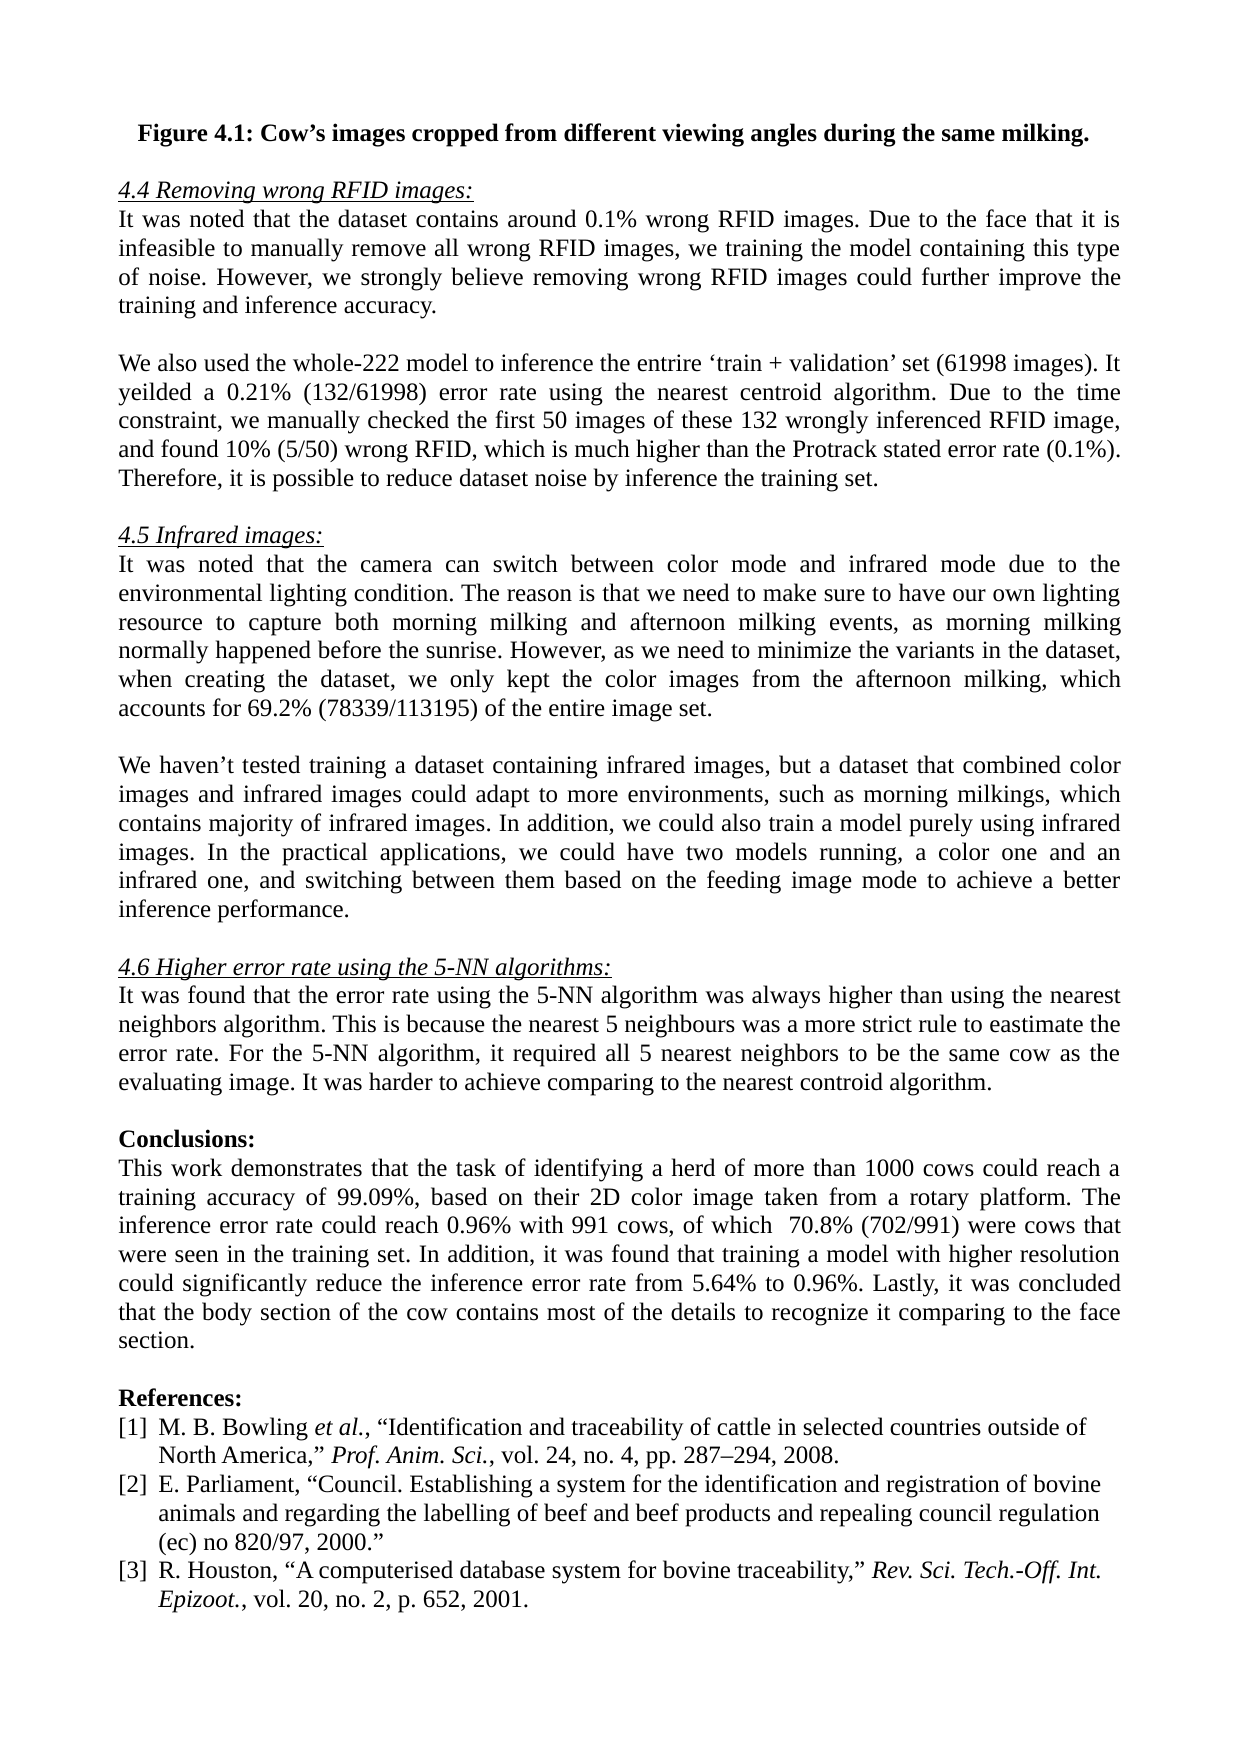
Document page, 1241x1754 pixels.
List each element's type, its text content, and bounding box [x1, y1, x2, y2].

text It was found that the error rate using the 5-NN algorithm was always higher than using the nearest neighbors algorithm. This is because the nearest 5 neighbours was a more strict rule to eastimate the error rate. For the 5-NN algorithm, it required all 5 nearest neighbors to be the same cow as the evaluating image. It was harder to achieve comparing to the nearest controid algorithm. [118, 981, 1122, 1096]
text It was noted that the camera can switch between color mode and infrared mode due to the environmental lighting condition. The reason is that we need to make sure to have our own lighting resource to capture both morning milking and afternoon milking events, as morning milking normally happened before the sunrise. However, as we need to minimize the variants in the dataset, when creating the dataset, we only kept the color images from the afternoon milking, which accounts for 69.2% (78339/113195) of the entire image set. [118, 549, 1122, 722]
text It was noted that the dataset contains around 0.1% wrong RFID images. Due to the face that it is infeasible to manually remove all wrong RFID images, we training the model containing this type of noise. However, we strongly believe removing wrong RFID images could further improve the training and inference accuracy. [118, 204, 1122, 319]
text [1] M. B. Bowling et al., “Identification and traceability of cattle in selected countries outside of North America,” Prof. Anim. Sci., vol. 24, no. 4, pp. 287–294, 2008. [118, 1412, 1122, 1469]
text We also used the whole-222 model to inference the entrire ‘train + validation’ set (61998 images). It yeilded a 0.21% (132/61998) error rate using the nearest centroid algorithm. Due to the time constraint, we manually checked the first 50 images of these 132 wrongly inferenced RFID image, and found 10% (5/50) wrong RFID, which is much higher than the Protrack stated error rate (0.1%). Therefore, it is possible to reduce dataset noise by inference the training set. [118, 348, 1122, 492]
text Conclusions: [118, 1124, 1122, 1153]
text [2] E. Parliament, “Council. Establishing a system for the identification and registration of bovine animals and regarding the labelling of beef and beef products and repealing council regulation (ec) no 820/97, 2000.” [118, 1469, 1122, 1556]
text 4.4 Removing wrong RFID images: [118, 176, 1122, 204]
text 4.6 Higher error rate using the 5-NN algorithms: [118, 952, 1122, 981]
text [3] R. Houston, “A computerised database system for bovine traceability,” Rev. Sci. Tech.-Off. Int. Epizoot., vol. 20, no. 2, p. 652, 2001. [118, 1556, 1122, 1613]
text References: [118, 1383, 1122, 1412]
text Figure 4.1: Cow’s images cropped from different viewing angles during the same milking. [118, 118, 1122, 147]
text 4.5 Infrared images: [118, 521, 1122, 549]
text This work demonstrates that the task of identifying a herd of more than 1000 cows could reach a training accuracy of 99.09%, based on their 2D color image taken from a rotary platform. The inference error rate could reach 0.96% with 991 cows, of which 70.8% (702/991) were cows that were seen in the training set. In addition, it was found that training a model with higher resolution could significantly reduce the inference error rate from 5.64% to 0.96%. Lastly, it was concluded that the body section of the cow contains most of the details to recognize it comparing to the face section. [118, 1153, 1122, 1354]
text We haven’t tested training a dataset containing infrared images, but a dataset that combined color images and infrared images could adapt to more environments, such as morning milkings, which contains majority of infrared images. In addition, we could also train a model purely using infrared images. In the practical applications, we could have two models running, a color one and an infrared one, and switching between them based on the feeding image mode to achieve a better inference performance. [118, 751, 1122, 923]
